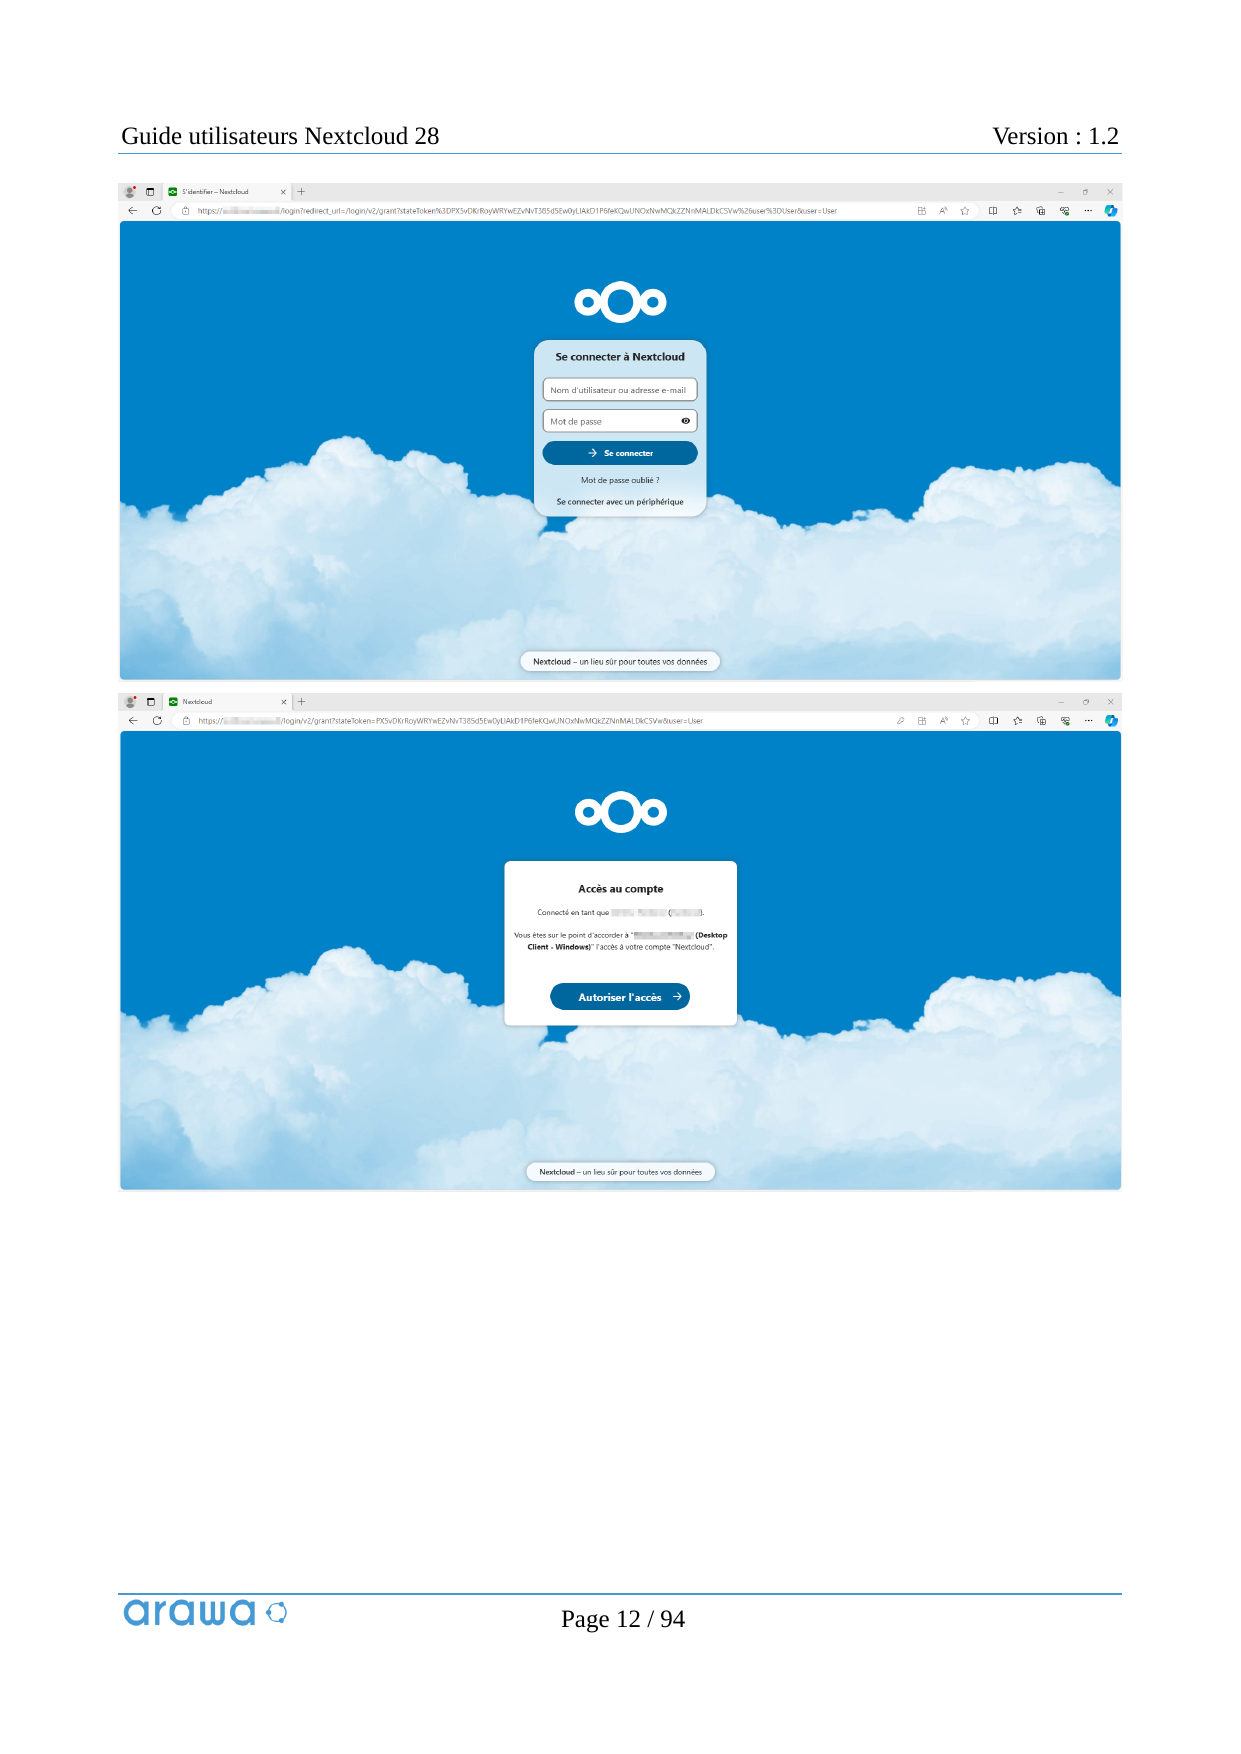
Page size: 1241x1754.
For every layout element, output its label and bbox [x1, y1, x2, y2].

picture [118, 693, 1123, 1192]
picture [121, 1597, 290, 1628]
picture [118, 183, 1123, 682]
